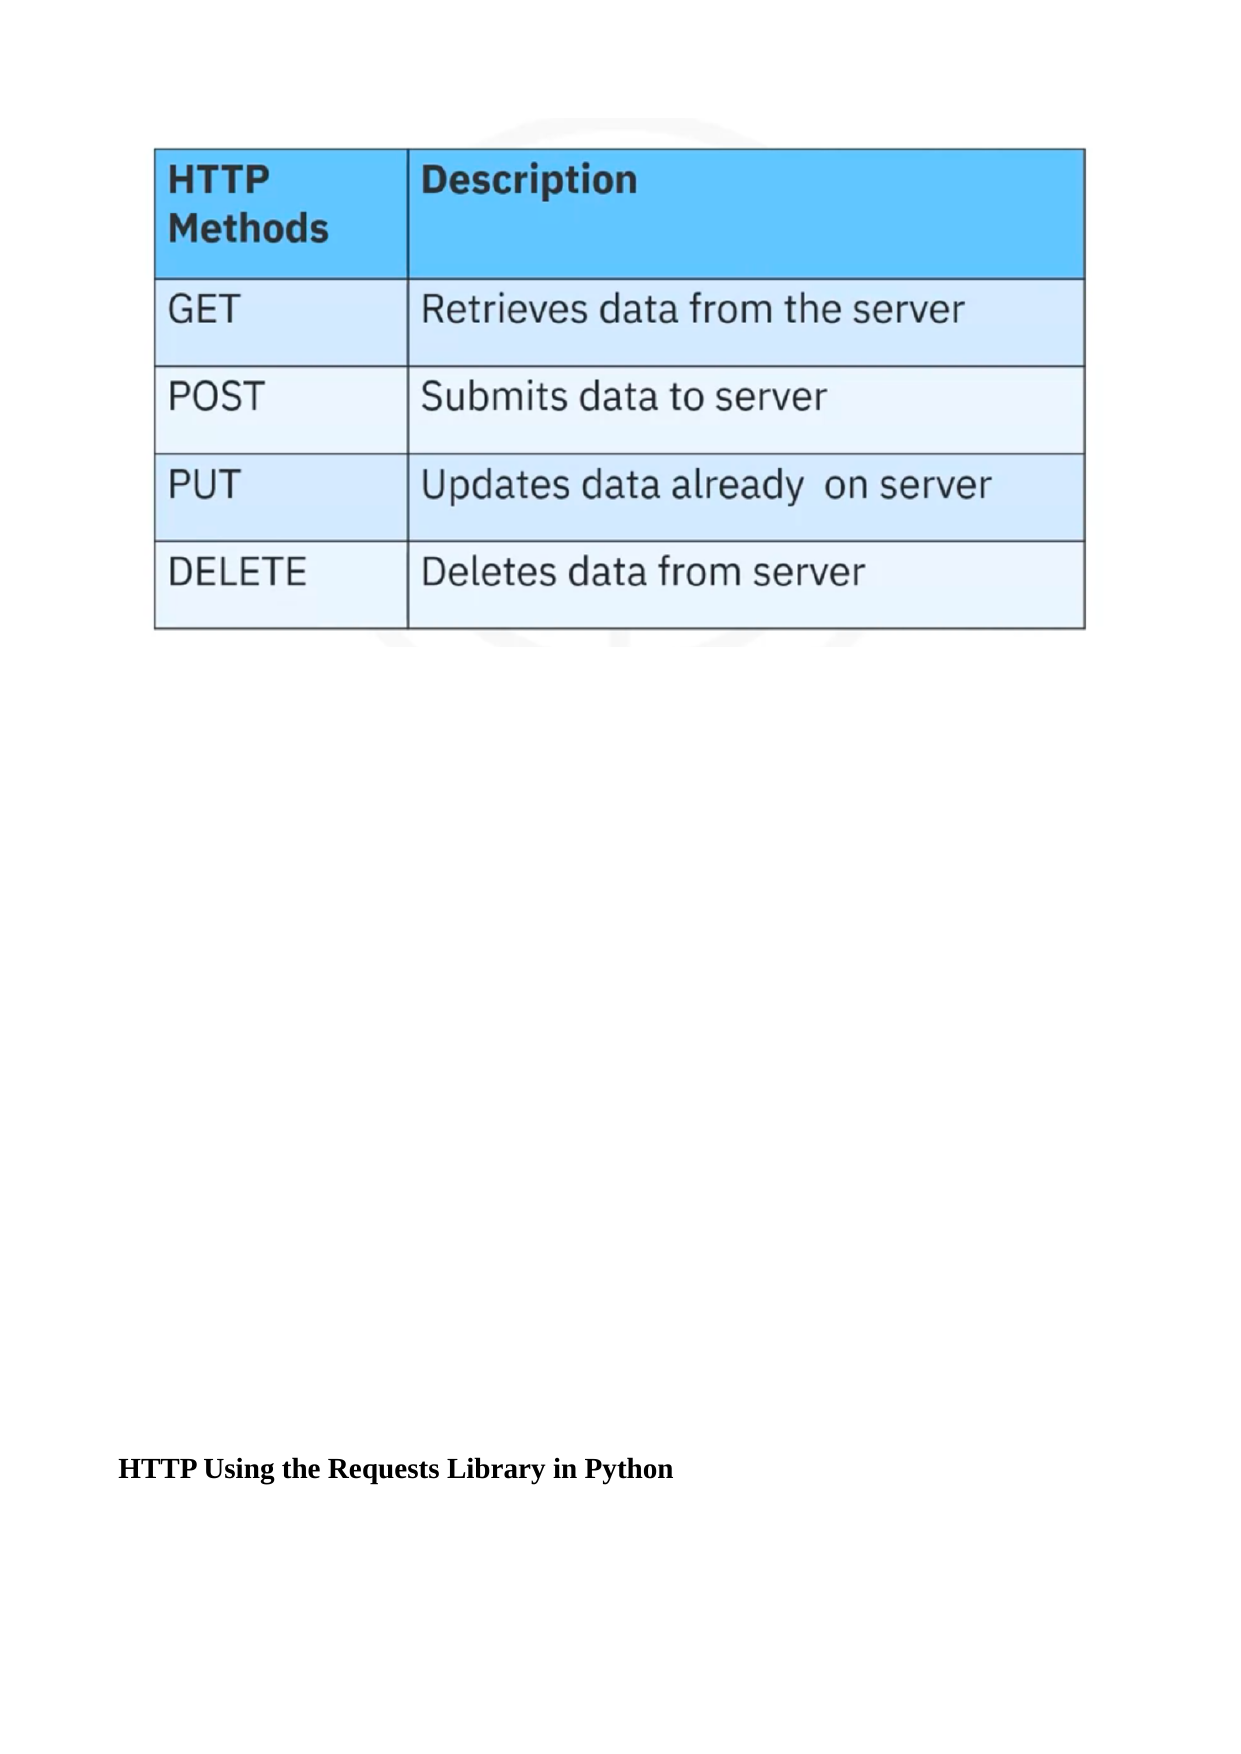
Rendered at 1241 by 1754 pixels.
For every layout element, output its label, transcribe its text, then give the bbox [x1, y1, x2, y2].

text HTTP Using the Requests Library in Python [118, 1451, 1122, 1485]
picture [118, 118, 1123, 647]
